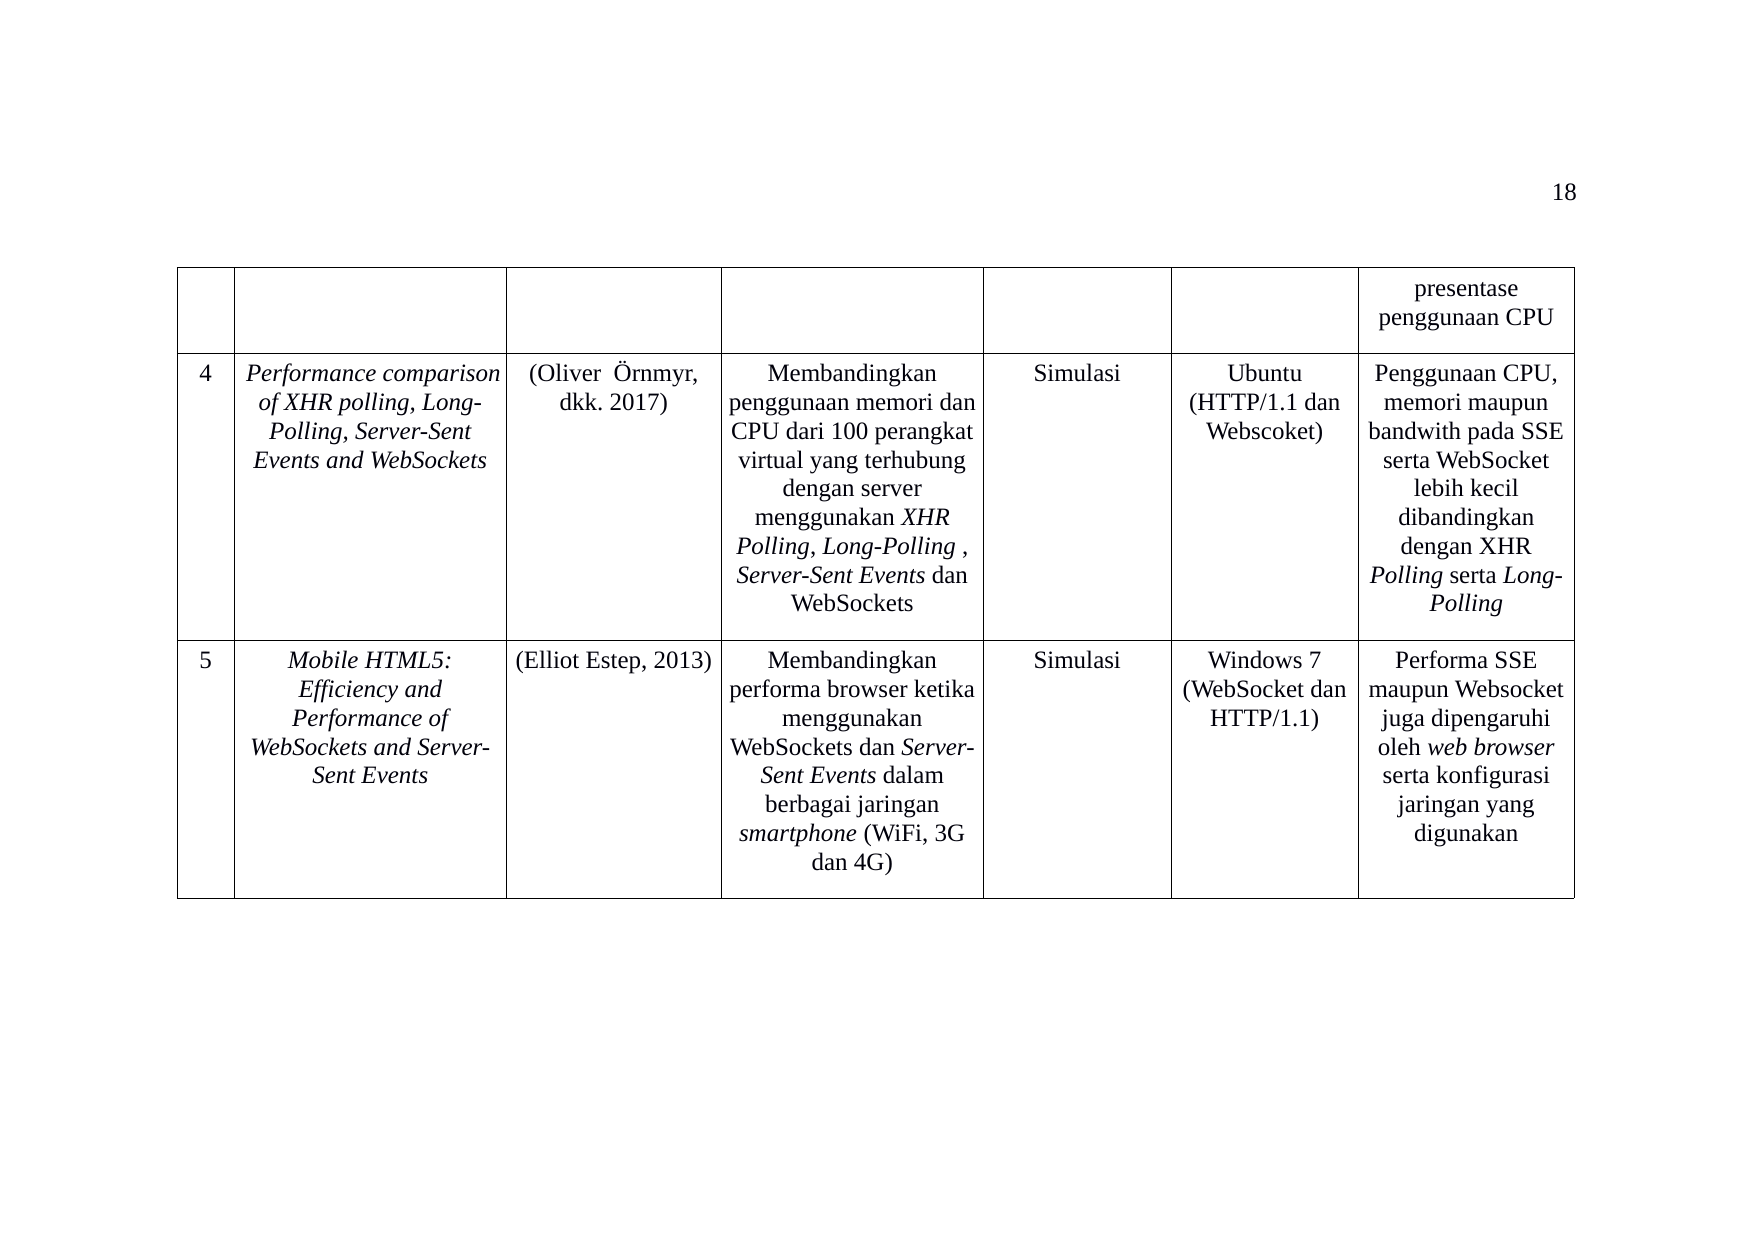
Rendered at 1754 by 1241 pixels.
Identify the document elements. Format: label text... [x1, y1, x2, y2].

table_cell Membandingkan penggunaan memori dan CPU dari 100 perangkat virtual yang terhubung dengan server menggunakan XHR Polling, Long-Polling , Server-Sent Events dan WebSockets [722, 354, 983, 640]
table_cell [722, 268, 983, 353]
table_cell [178, 268, 234, 353]
table_cell [984, 268, 1171, 353]
table_cell [235, 268, 506, 353]
table_cell Membandingkan performa browser ketika menggunakan WebSockets dan Server-Sent Events dalam berbagai jaringan smartphone (WiFi, 3G dan 4G) [722, 641, 983, 898]
table_cell 5 [178, 641, 234, 898]
table_cell Penggunaan CPU, memori maupun bandwith pada SSE serta WebSocket lebih kecil dibandingkan dengan XHR Polling serta Long-Polling [1359, 354, 1574, 640]
table_cell Windows 7 (WebSocket dan HTTP/1.1) [1172, 641, 1358, 898]
table_cell [507, 268, 721, 353]
table_cell Performance comparison of XHR polling, Long-Polling, Server-Sent Events and WebSockets [235, 354, 506, 640]
table_cell (Oliver Örnmyr, dkk. 2017) [507, 354, 721, 640]
table_cell (Elliot Estep, 2013) [507, 641, 721, 898]
table_cell presentase penggunaan CPU [1359, 268, 1574, 353]
table_cell 4 [178, 354, 234, 640]
table_cell Simulasi [984, 641, 1171, 898]
table_cell Simulasi [984, 354, 1171, 640]
table_cell [1172, 268, 1358, 353]
table_cell Ubuntu (HTTP/1.1 dan Webscoket) [1172, 354, 1358, 640]
table_cell Performa SSE maupun Websocket juga dipengaruhi oleh web browser serta konfigurasi jaringan yang digunakan [1359, 641, 1574, 898]
table_cell Mobile HTML5: Efficiency and Performance of WebSockets and Server-Sent Events [235, 641, 506, 898]
